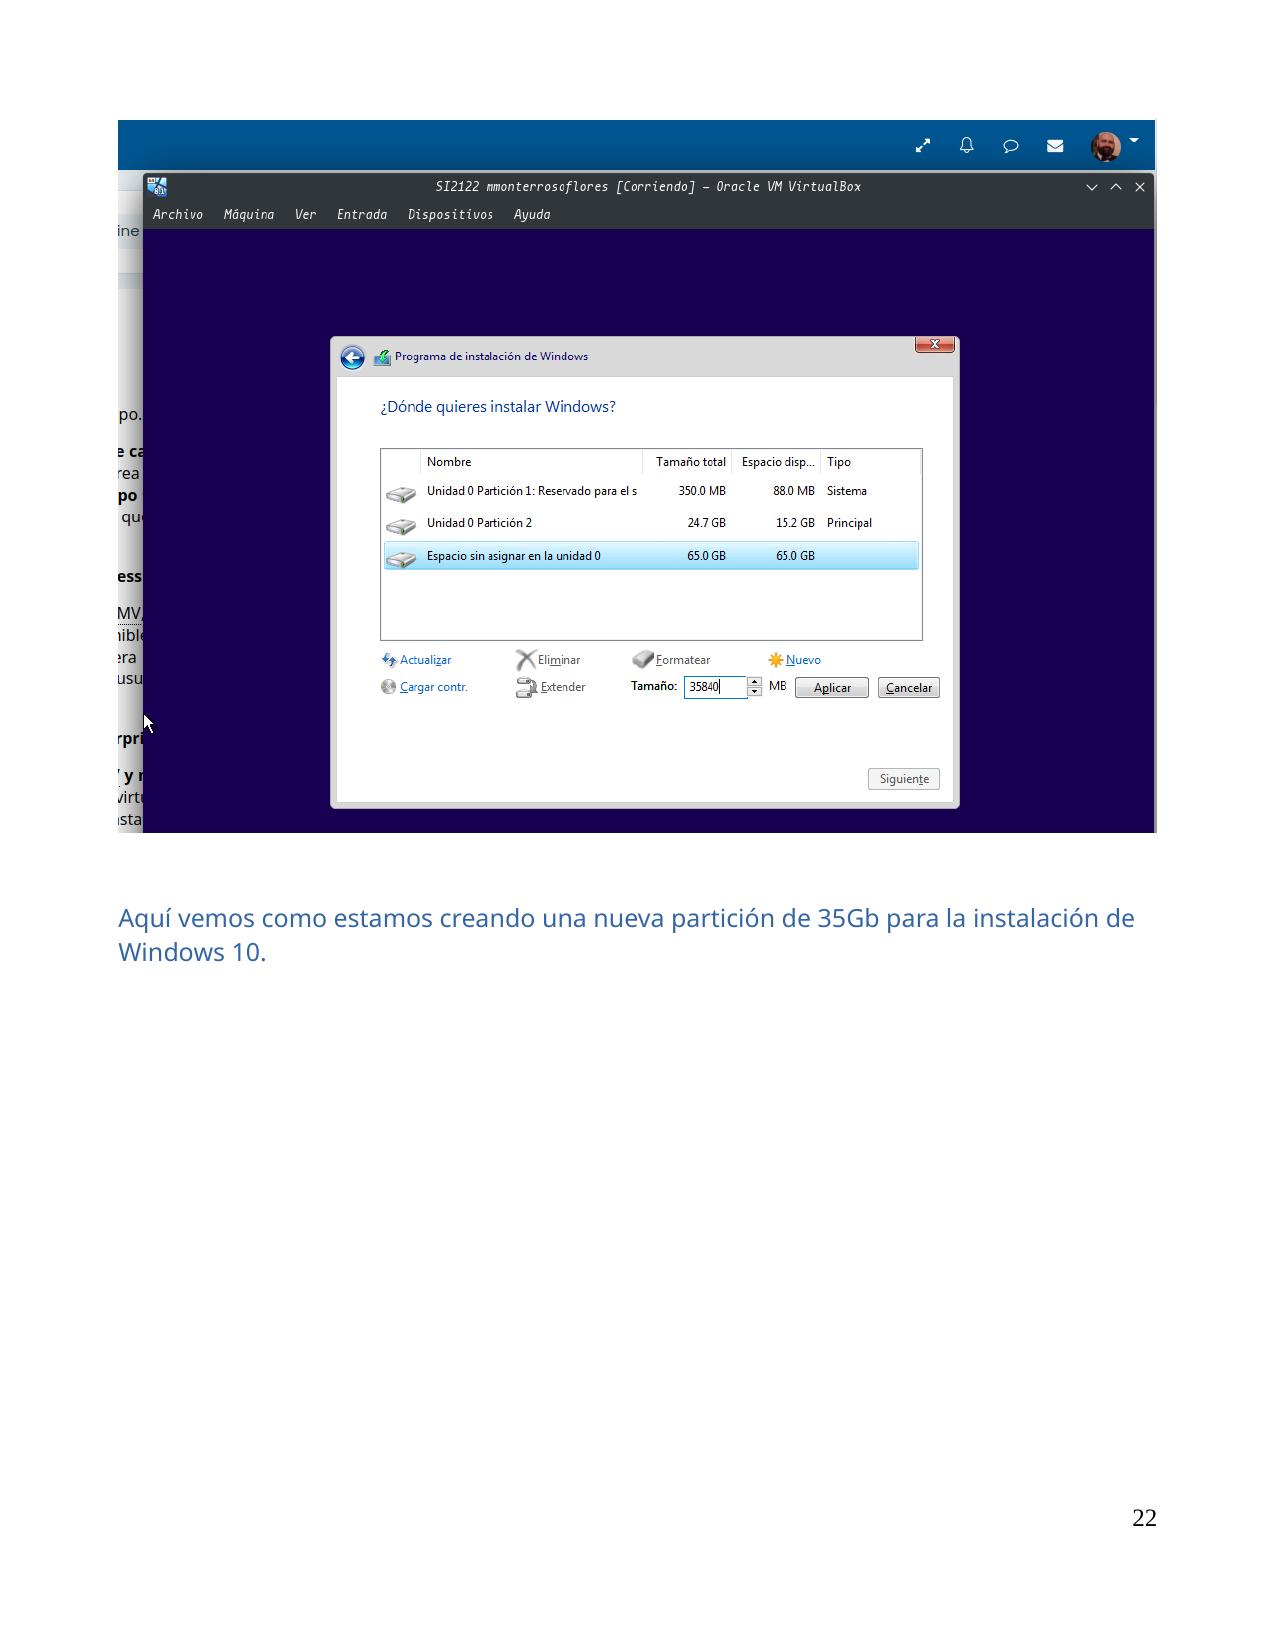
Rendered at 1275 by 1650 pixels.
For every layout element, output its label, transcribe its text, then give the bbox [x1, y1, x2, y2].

table_header [118, 833, 1157, 866]
picture [118, 118, 1157, 833]
text Aquí vemos como estamos creando una nueva partición de 35Gb para la instalación de Windows 10. [118, 900, 1157, 968]
